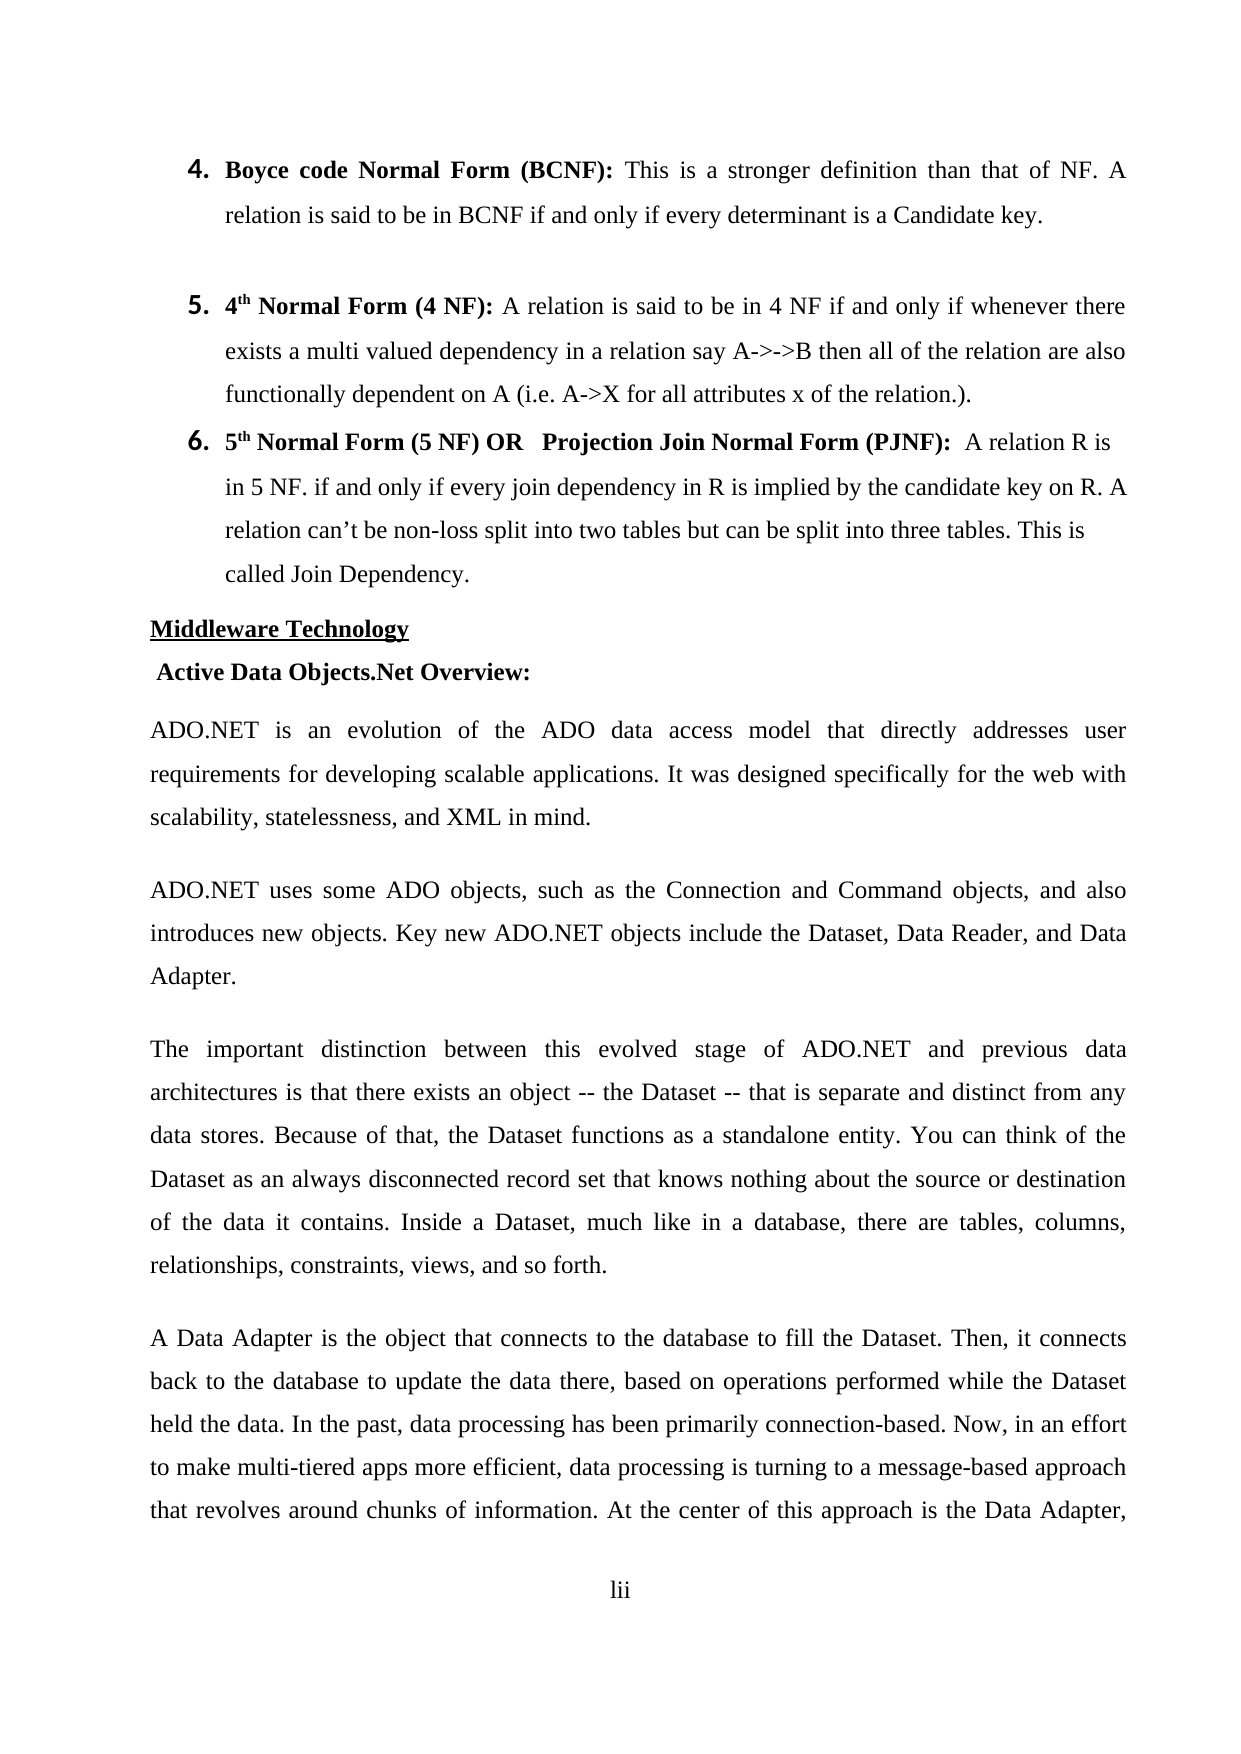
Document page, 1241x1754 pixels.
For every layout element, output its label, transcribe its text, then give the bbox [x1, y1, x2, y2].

text Middleware Technology [150, 614, 1128, 643]
text ADO.NET uses some ADO objects, such as the Connection and Command objects, and also introduces new objects. Key new ADO.NET objects include the Dataset, Data Reader, and Data Adapter. [150, 875, 1128, 990]
text Active Data Objects.Net Overview: [150, 657, 1128, 686]
text ADO.NET is an evolution of the ADO data access model that directly addresses user requirements for developing scalable applications. It was designed specifically for the web with scalability, statelessness, and XML in mind. [150, 716, 1128, 831]
list Boyce code Normal Form (BCNF): This is a stronger definition than that of NF. A relation is said to be in BCNF if and only if every determinant is a Candidate key. [150, 150, 1090, 229]
text The important distinction between this evolved stage of ADO.NET and previous data architectures is that there exists an object -- the Dataset -- that is separate and distinct from any data stores. Because of that, the Dataset functions as a standalone entity. You can think of the Dataset as an always disconnected record set that knows nothing about the source or destination of the data it contains. Inside a Dataset, much like in a database, there are tables, columns, relationships, constraints, views, and so forth. [150, 1034, 1128, 1279]
list 4th Normal Form (4 NF): A relation is said to be in 4 NF if and only if whenever there exists a multi valued dependency in a relation say A->->B then all of the relation are also functionally dependent on A (i.e. A->X for all attributes x of the relation.). [187, 286, 1128, 408]
text A Data Adapter is the object that connects to the database to fill the Dataset. Then, it connects back to the database to update the data there, based on operations performed while the Dataset held the data. In the past, data processing has been primarily connection-based. Now, in an effort to make multi-tiered apps more efficient, data processing is turning to a message-based approach that revolves around chunks of information. At the center of this approach is the Data Adapter, [150, 1323, 1128, 1524]
list 5th Normal Form (5 NF) OR Projection Join Normal Form (PJNF): A relation R is in 5 NF. if and only if every join dependency in R is implied by the candidate key on R. A relation can’t be non-loss split into two tables but can be split into three tables. This is called Join Dependency. [187, 422, 1128, 587]
